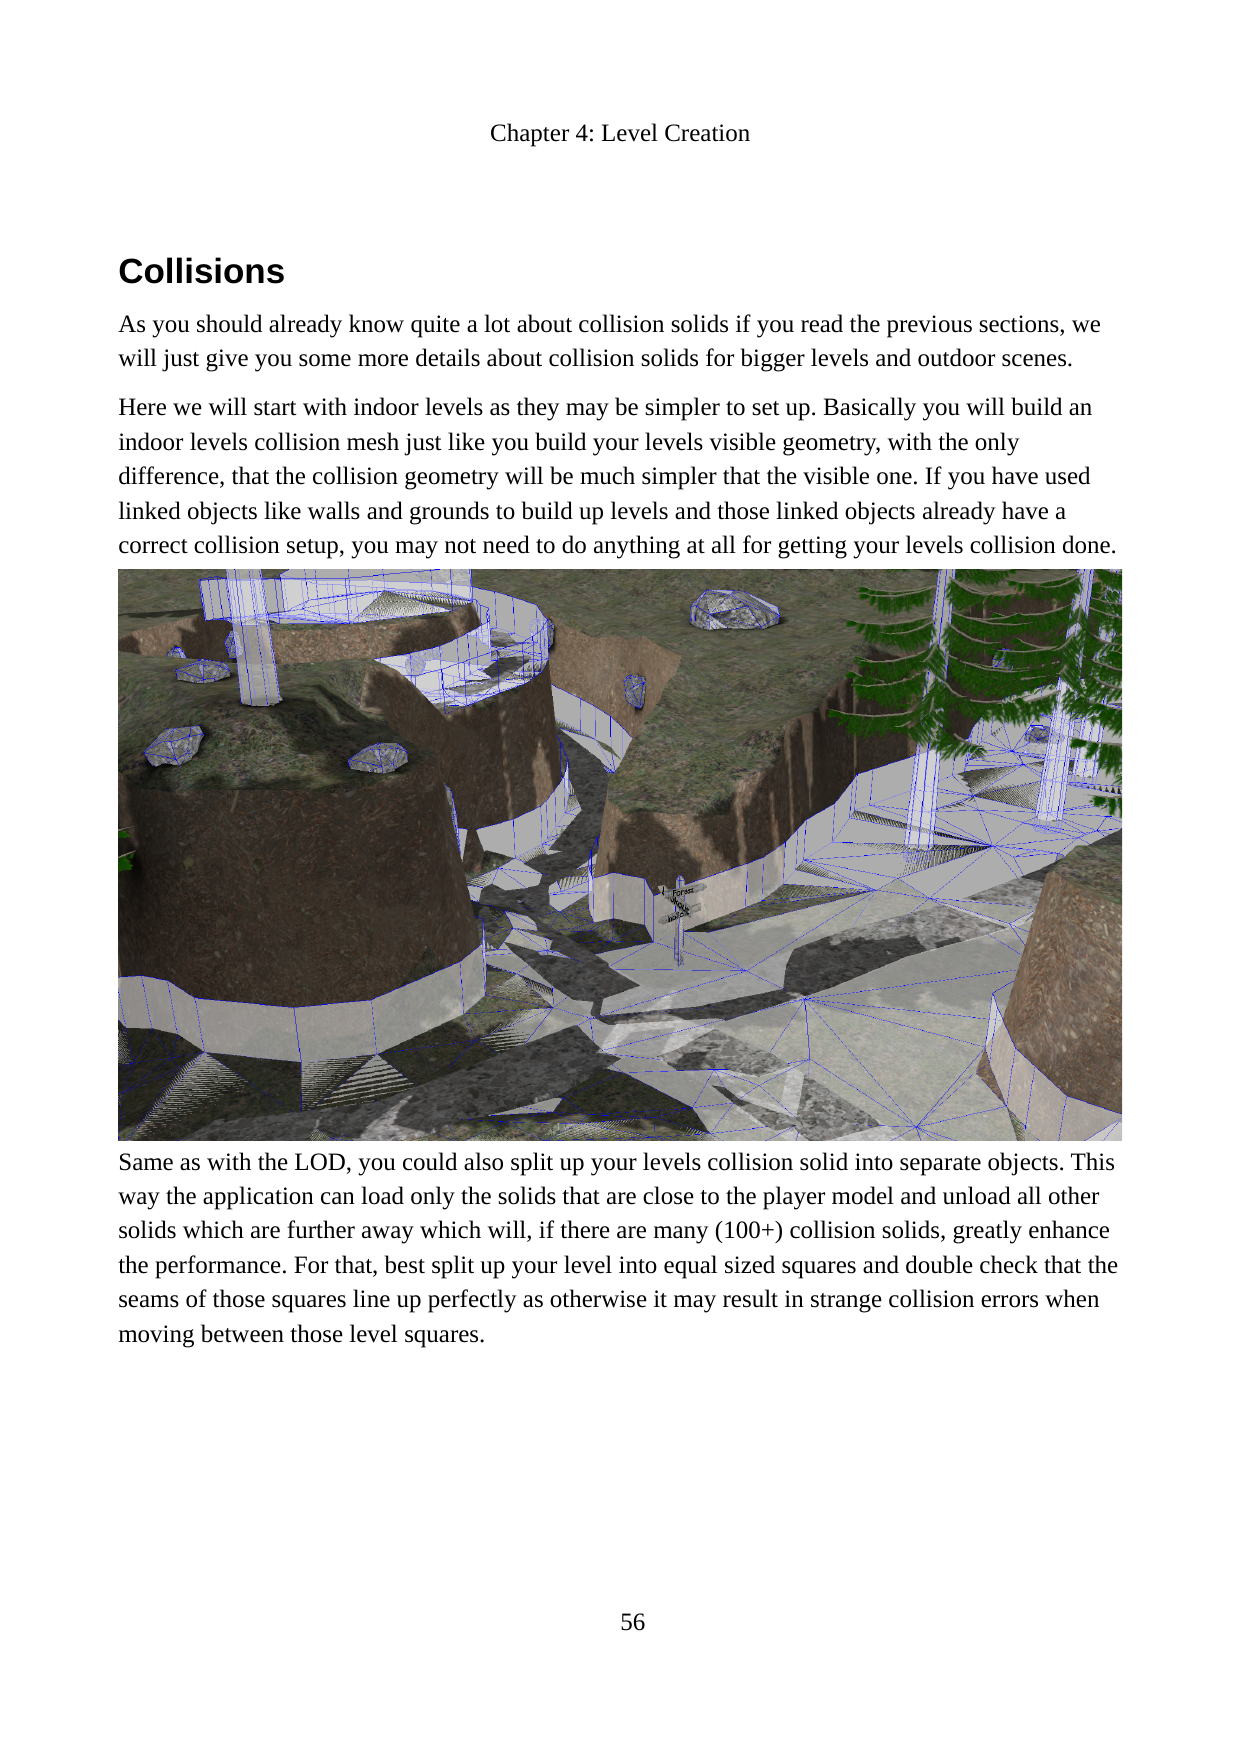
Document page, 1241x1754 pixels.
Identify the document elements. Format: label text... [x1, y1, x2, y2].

picture [118, 569, 1123, 1141]
subtitle Collisions [118, 250, 1122, 290]
text Here we will start with indoor levels as they may be simpler to set up. Basically you will build an indoor levels collision mesh just like you build your levels visible geometry, with the only difference, that the collision geometry will be much simpler that the visible one. If you have used linked objects like walls and grounds to build up levels and those linked objects already have a correct collision setup, you may not need to do anything at all for getting your levels collision done. [118, 392, 1122, 559]
text Same as with the LOD, you could also split up your levels collision solid into separate objects. This way the application can load only the solids that are close to the player model and unload all other solids which are further away which will, if there are many (100+) collision solids, greatly enhance the performance. For that, best split up your level into equal sized squares and double check that the seams of those squares line up perfectly as otherwise it may result in strange collision errors when moving between those level squares. [118, 1141, 1122, 1348]
text As you should already know quite a lot about collision solids if you read the previous sections, we will just give you some more details about collision solids for bigger levels and outdoor scenes. [118, 309, 1122, 372]
